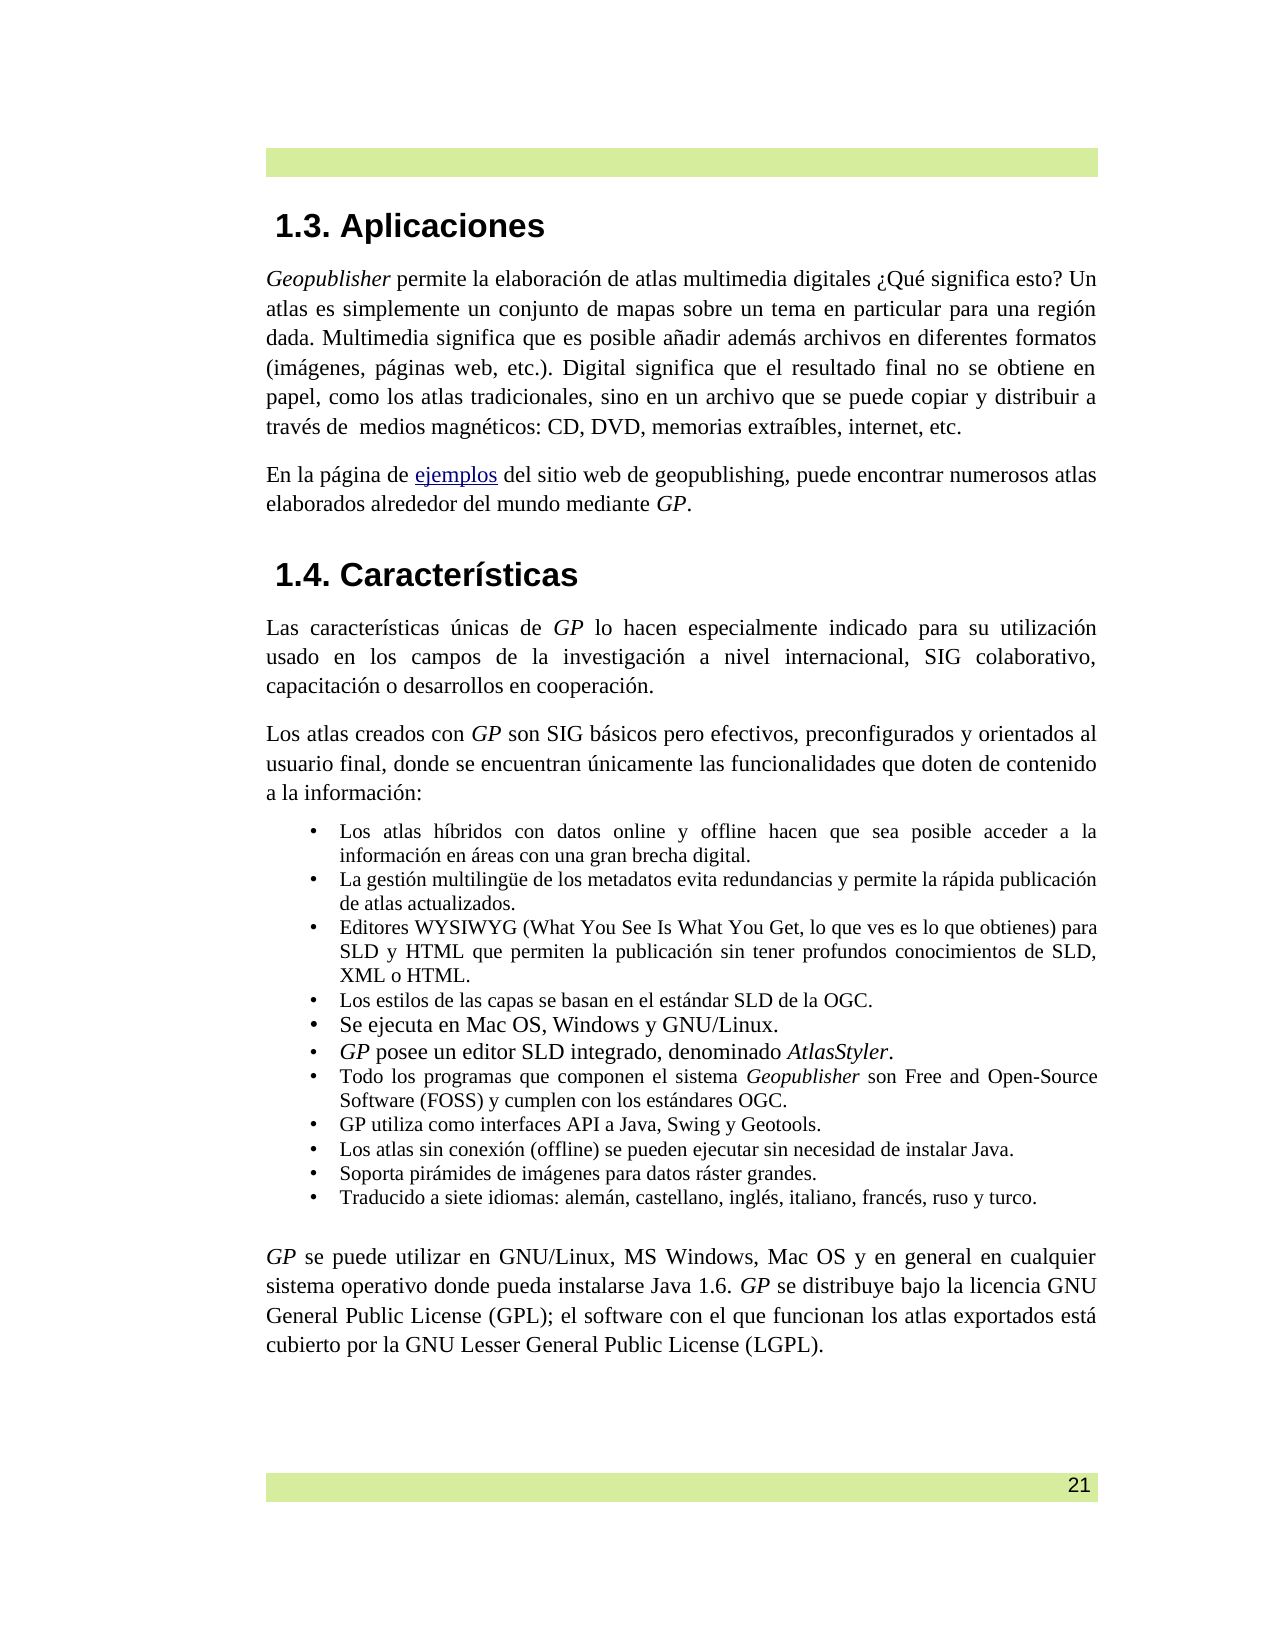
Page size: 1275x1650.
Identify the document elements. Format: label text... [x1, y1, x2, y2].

subtitle Características [266, 555, 1098, 593]
text GP se puede utilizar en GNU/Linux, MS Windows, Mac OS y en general en cualquier sistema operativo donde pueda instalarse Java 1.6. GP se distribuye bajo la licencia GNU General Public License (GPL); el software con el que funcionan los atlas exportados está cubierto por la GNU Lesser General Public License (LGPL). [266, 1241, 1098, 1359]
list GP posee un editor SLD integrado, denominado AtlasStyler. [310, 1038, 1098, 1064]
text Los atlas creados con GP son SIG básicos pero efectivos, preconfigurados y orientados al usuario final, donde se encuentran únicamente las funcionalidades que doten de contenido a la información: [266, 718, 1098, 807]
list Editores WYSIWYG (What You See Is What You Get, lo que ves es lo que obtienes) para SLD y HTML que permiten la publicación sin tener profundos conocimientos de SLD, XML o HTML. [310, 915, 1098, 987]
list Los estilos de las capas se basan en el estándar SLD de la OGC. [310, 987, 1098, 1012]
list GP utiliza como interfaces API a Java, Swing y Geotools. [310, 1112, 1098, 1136]
list Traducido a siete idiomas: alemán, castellano, inglés, italiano, francés, ruso y turco. [310, 1184, 1098, 1209]
list Soporta pirámides de imágenes para datos ráster grandes. [310, 1161, 1098, 1184]
list Los atlas sin conexión (offline) se pueden ejecutar sin necesidad de instalar Java. [310, 1136, 1098, 1161]
list Se ejecuta en Mac OS, Windows y GNU/Linux. [310, 1012, 1098, 1038]
list Los atlas híbridos con datos online y offline hacen que sea posible acceder a la información en áreas con una gran brecha digital. [310, 819, 1098, 867]
text Geopublisher permite la elaboración de atlas multimedia digitales ¿Qué significa esto? Un atlas es simplemente un conjunto de mapas sobre un tema en particular para una región dada. Multimedia significa que es posible añadir además archivos en diferentes formatos (imágenes, páginas web, etc.). Digital significa que el resultado final no se obtiene en papel, como los atlas tradicionales, sino en un archivo que se puede copiar y distribuir a través de medios magnéticos: CD, DVD, memorias extraíbles, internet, etc. [266, 263, 1098, 440]
list La gestión multilingüe de los metadatos evita redundancias y permite la rápida publicación de atlas actualizados. [310, 867, 1098, 915]
text Las características únicas de GP lo hacen especialmente indicado para su utilización usado en los campos de la investigación a nivel internacional, SIG colaborativo, capacitación o desarrollos en cooperación. [266, 611, 1098, 700]
list Todo los programas que componen el sistema Geopublisher son Free and Open-Source Software (FOSS) y cumplen con los estándares OGC. [310, 1064, 1098, 1112]
subtitle Aplicaciones [266, 207, 1098, 245]
text En la página de ejemplos del sitio web de geopublishing, puede encontrar numerosos atlas elaborados alrededor del mundo mediante GP. [266, 458, 1098, 517]
